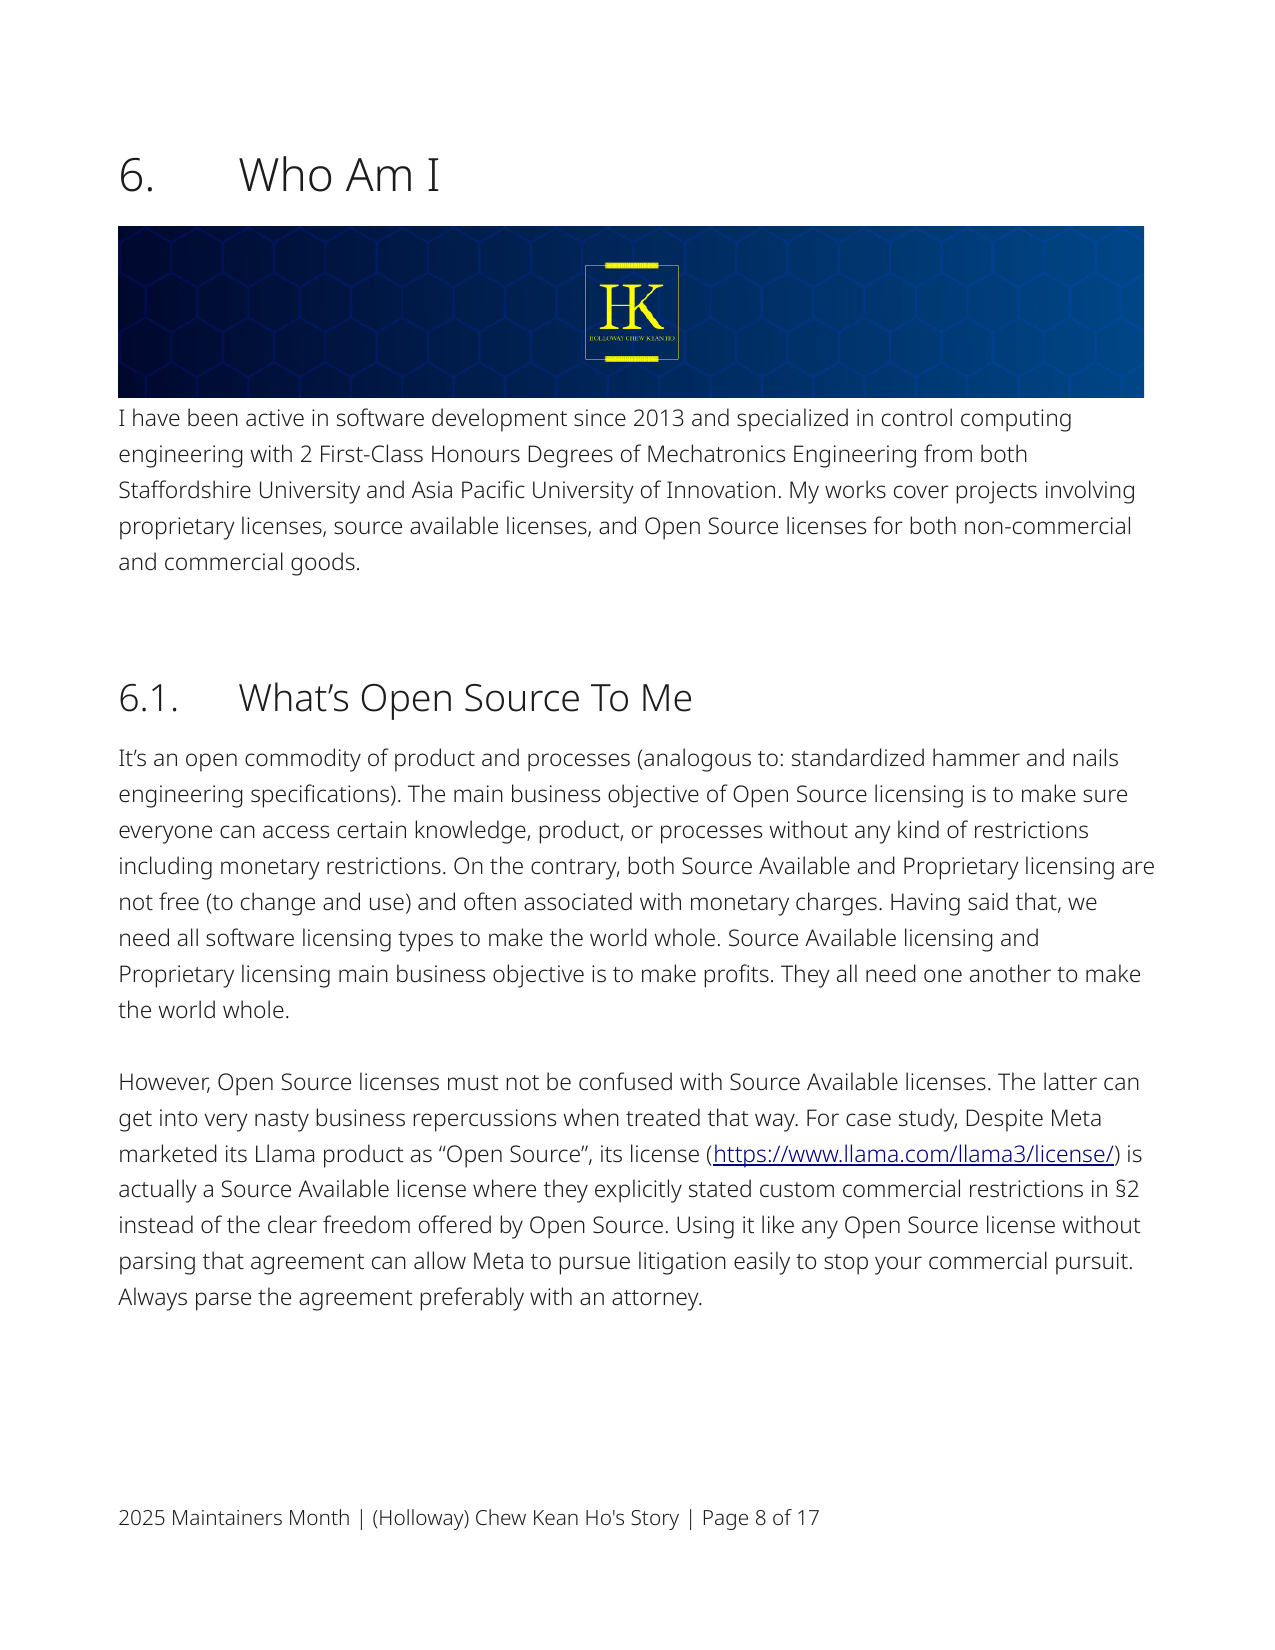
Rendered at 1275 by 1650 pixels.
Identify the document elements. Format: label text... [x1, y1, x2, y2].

picture [118, 226, 1145, 398]
subtitle What’s Open Source To Me [118, 672, 1157, 723]
text However, Open Source licenses must not be confused with Source Available licenses. The latter can get into very nasty business repercussions when treated that way. For case study, Despite Meta marketed its Llama product as “Open Source”, its license (https://www.llama.com/llama3/license/) is actually a Source Available license where they explicitly stated custom commercial restrictions in §2 instead of the clear freedom offered by Open Source. Using it like any Open Source license without parsing that agreement can allow Meta to pursue litigation easily to stop your commercial pursuit. Always parse the agreement preferably with an attorney. [118, 1066, 1157, 1312]
text I have been active in software development since 2013 and specialized in control computing engineering with 2 First-Class Honours Degrees of Mechatronics Engineering from both Staffordshire University and Asia Pacific University of Innovation. My works cover projects involving proprietary licenses, source available licenses, and Open Source licenses for both non-commercial and commercial goods. [118, 402, 1157, 577]
text It’s an open commodity of product and processes (analogous to: standardized hammer and nails engineering specifications). The main business objective of Open Source licensing is to make sure everyone can access certain knowledge, product, or processes without any kind of restrictions including monetary restrictions. On the contrary, both Source Available and Proprietary licensing are not free (to change and use) and often associated with monetary charges. Having said that, we need all software licensing types to make the world whole. Source Available licensing and Proprietary licensing main business objective is to make profits. They all need one another to make the world whole. [118, 742, 1157, 1025]
subtitle Who Am I [118, 143, 1157, 205]
